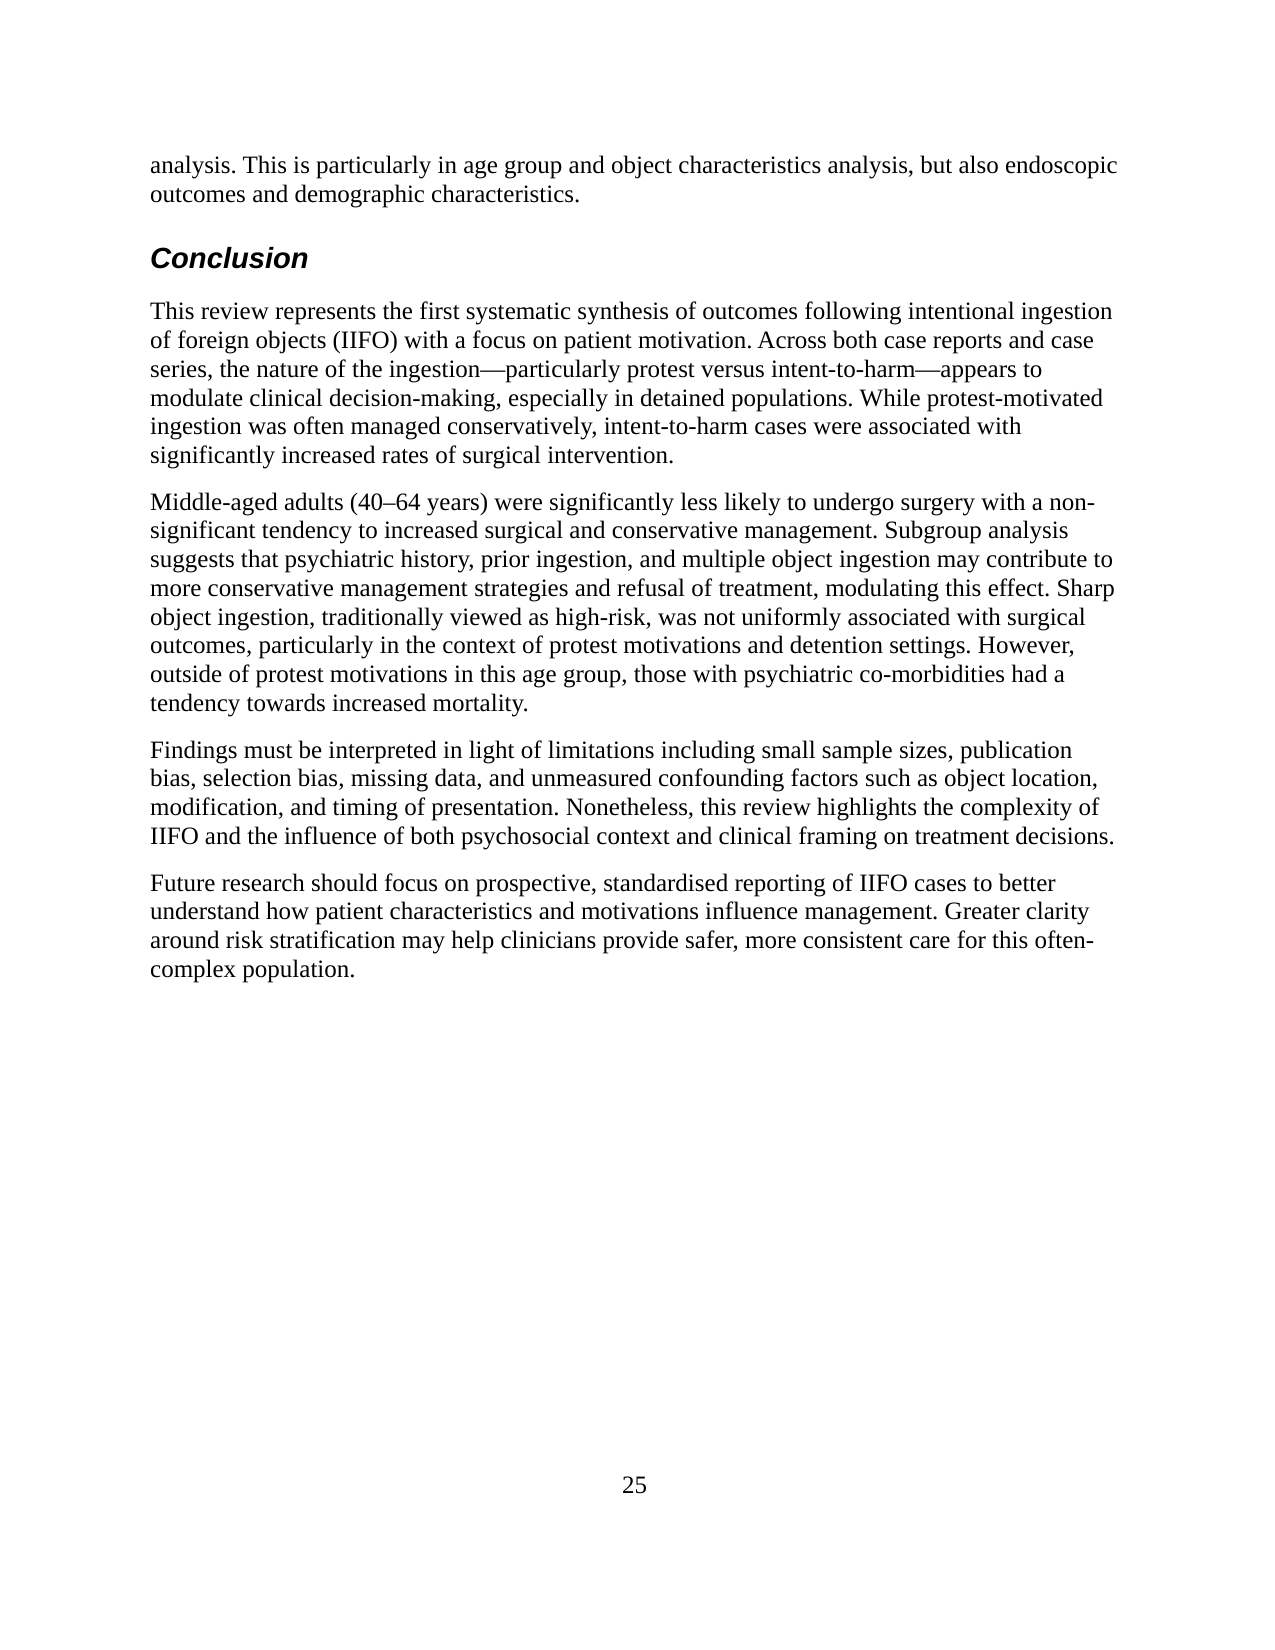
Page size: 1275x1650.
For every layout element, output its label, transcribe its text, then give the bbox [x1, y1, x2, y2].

text analysis. This is particularly in age group and object characteristics analysis, but also endoscopic outcomes and demographic characteristics. [150, 150, 1125, 207]
text This review represents the first systematic synthesis of outcomes following intentional ingestion of foreign objects (IIFO) with a focus on patient motivation. Across both case reports and case series, the nature of the ingestion—particularly protest versus intent-to-harm—appears to modulate clinical decision-making, especially in detained populations. While protest-motivated ingestion was often managed conservatively, intent-to-harm cases were associated with significantly increased rates of surgical intervention. [150, 296, 1125, 469]
subtitle Conclusion [150, 241, 1125, 275]
text Future research should focus on prospective, standardised reporting of IIFO cases to better understand how patient characteristics and motivations influence management. Greater clarity around risk stratification may help clinicians provide safer, more consistent care for this often-complex population. [150, 868, 1125, 983]
text Middle-aged adults (40–64 years) were significantly less likely to undergo surgery with a non-significant tendency to increased surgical and conservative management. Subgroup analysis suggests that psychiatric history, prior ingestion, and multiple object ingestion may contribute to more conservative management strategies and refusal of treatment, modulating this effect. Sharp object ingestion, traditionally viewed as high-risk, was not uniformly associated with surgical outcomes, particularly in the context of protest motivations and detention settings. However, outside of protest motivations in this age group, those with psychiatric co-morbidities had a tendency towards increased mortality. [150, 487, 1125, 717]
text Findings must be interpreted in light of limitations including small sample sizes, publication bias, selection bias, missing data, and unmeasured confounding factors such as object location, modification, and timing of presentation. Nonetheless, this review highlights the complexity of IIFO and the influence of both psychosocial context and clinical framing on treatment decisions. [150, 735, 1125, 850]
